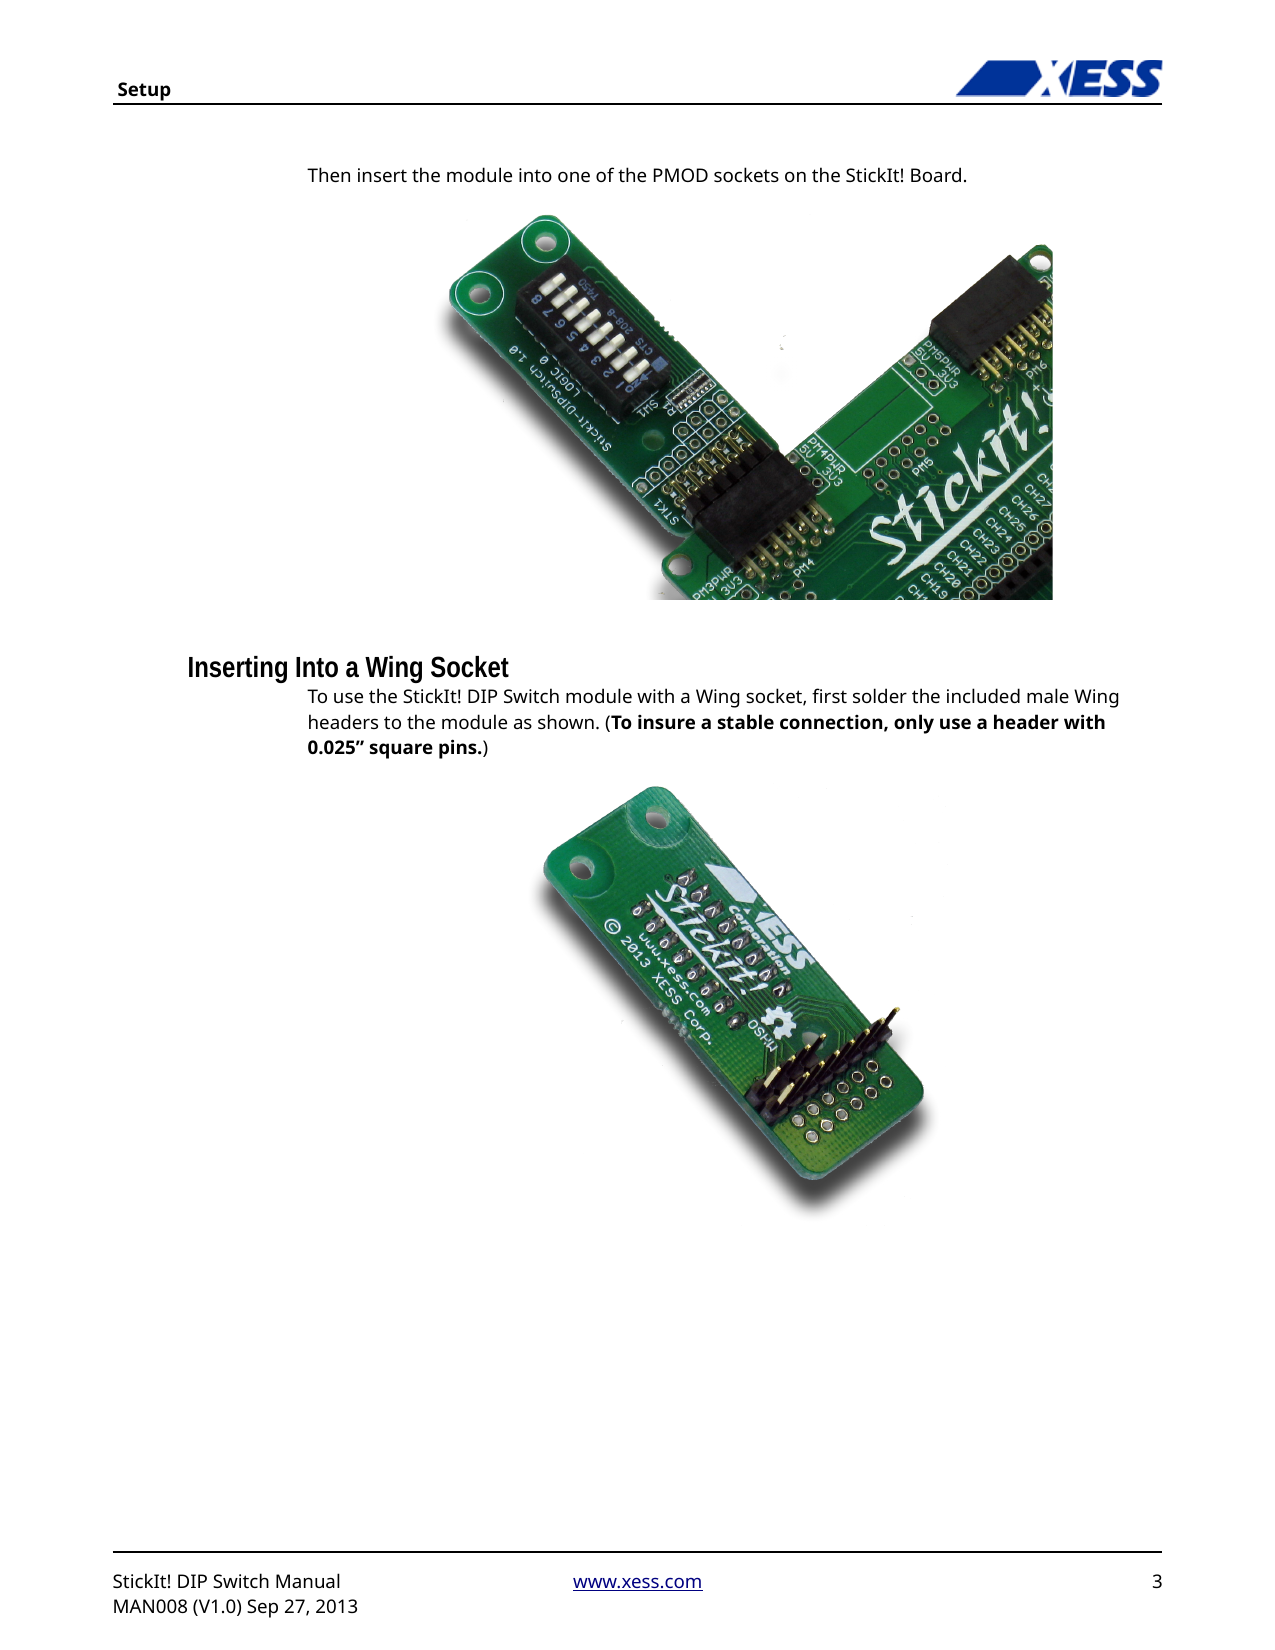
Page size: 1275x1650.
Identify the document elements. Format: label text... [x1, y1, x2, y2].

picture [417, 200, 1053, 600]
text To use the StickIt! DIP Switch module with a Wing socket, first solder the included male Wing headers to the module as shown. (To insure a stable connection, only use a header with 0.025” square pins.) [307, 683, 1162, 760]
picture [521, 772, 949, 1227]
picture [955, 60, 1163, 97]
text Then insert the module into one of the PMOD sockets on the StickIt! Board. [307, 162, 1162, 187]
subtitle Inserting Into a Wing Socket [187, 650, 1162, 683]
